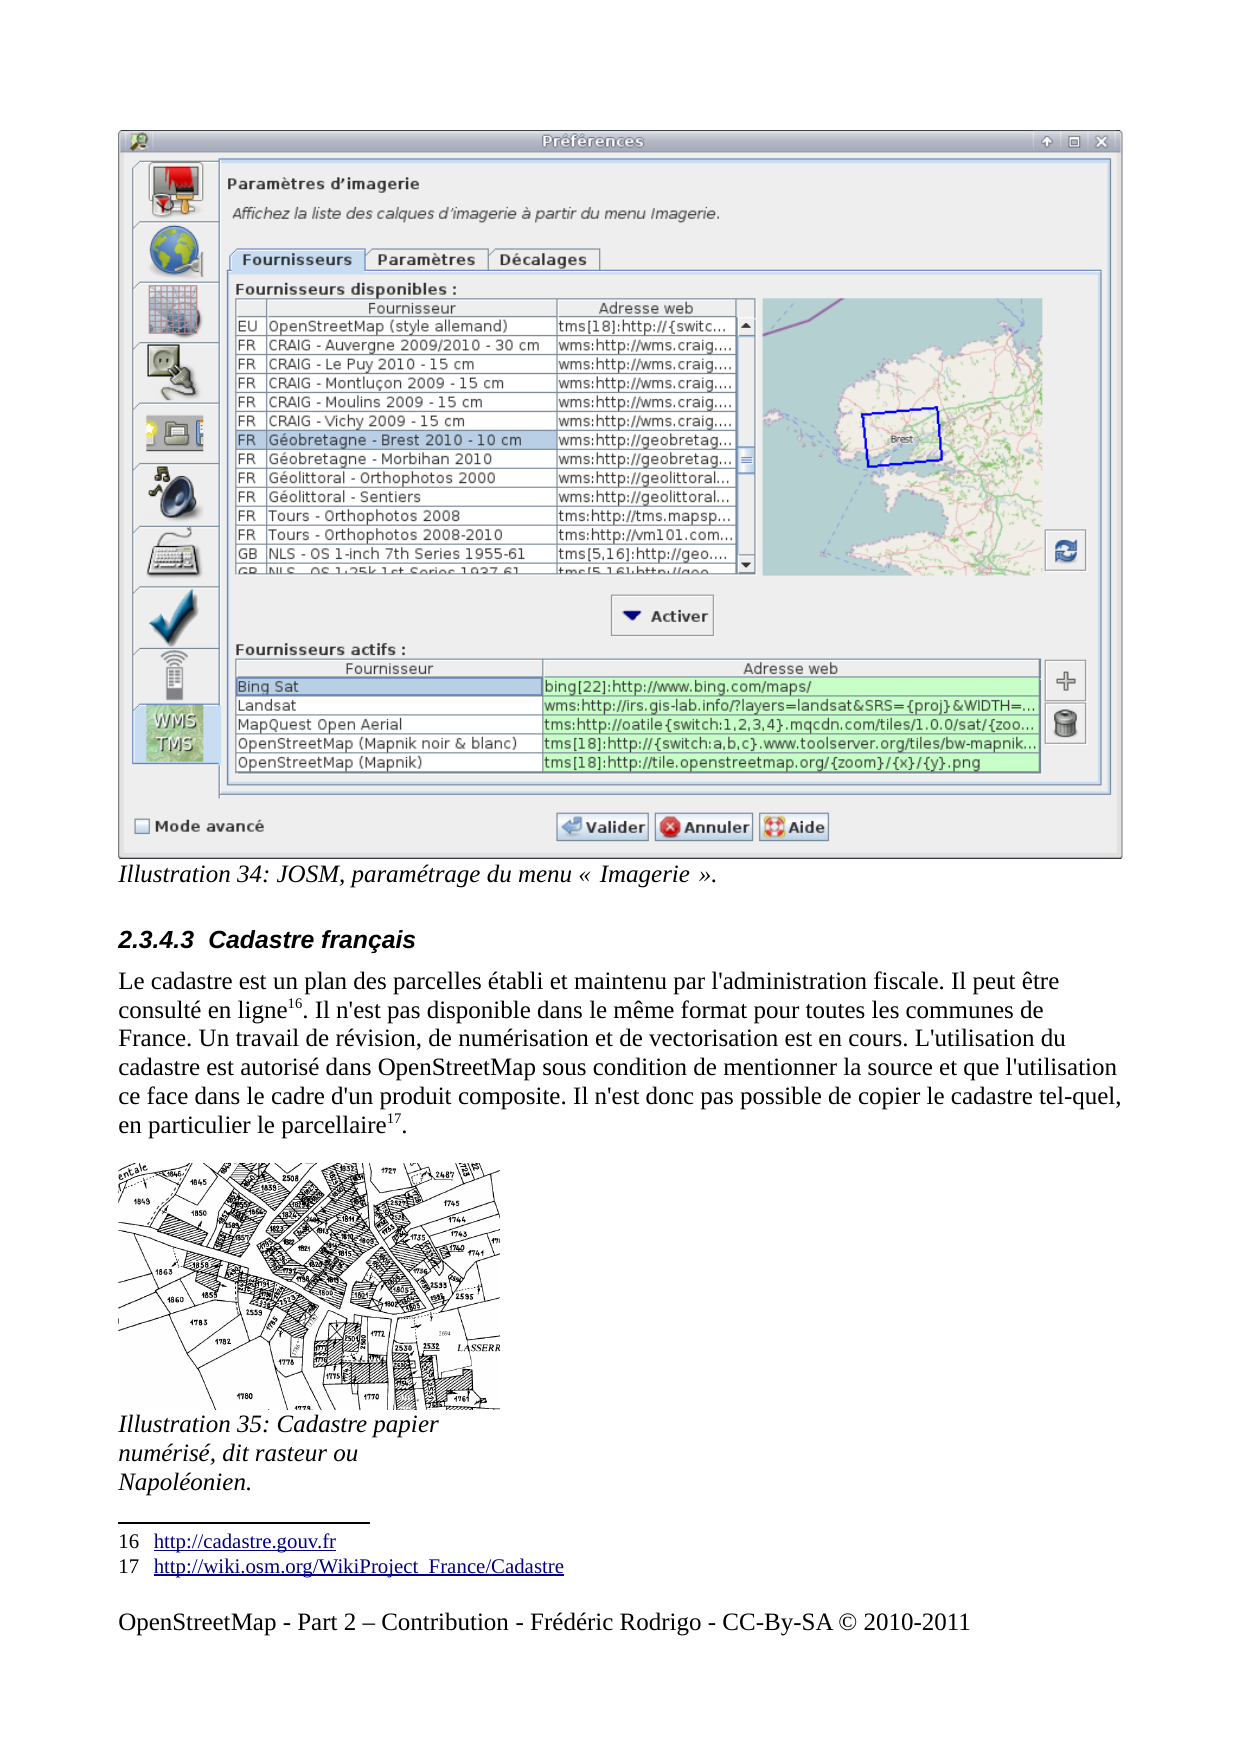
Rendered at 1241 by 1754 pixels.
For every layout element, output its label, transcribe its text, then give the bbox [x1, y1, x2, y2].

text Le cadastre est un plan des parcelles établi et maintenu par l'administration fiscale. Il peut être consulté en ligne. Il n'est pas disponible dans le même format pour toutes les communes de France. Un travail de révision, de numérisation et de vectorisation est en cours. L'utilisation du cadastre est autorisé dans OpenStreetMap sous condition de mentionner la source et que l'utilisation ce face dans le cadre d'un produit composite. Il n'est donc pas possible de copier le cadastre tel-quel, en particulier le parcellaire. [118, 966, 1122, 1138]
text http://wiki.osm.org/WikiProject_France/Cadastre [118, 1553, 1122, 1578]
picture [118, 130, 1123, 859]
text Illustration 34: JOSM, paramétrage du menu « Imagerie ». [118, 859, 1122, 887]
text http://cadastre.gouv.fr [118, 1529, 1122, 1553]
picture [118, 1163, 500, 1410]
subtitle Cadastre français [118, 925, 1122, 953]
text Illustration 35: Cadastre papier numérisé, dit rasteur ou Napoléonien. [118, 1410, 499, 1496]
